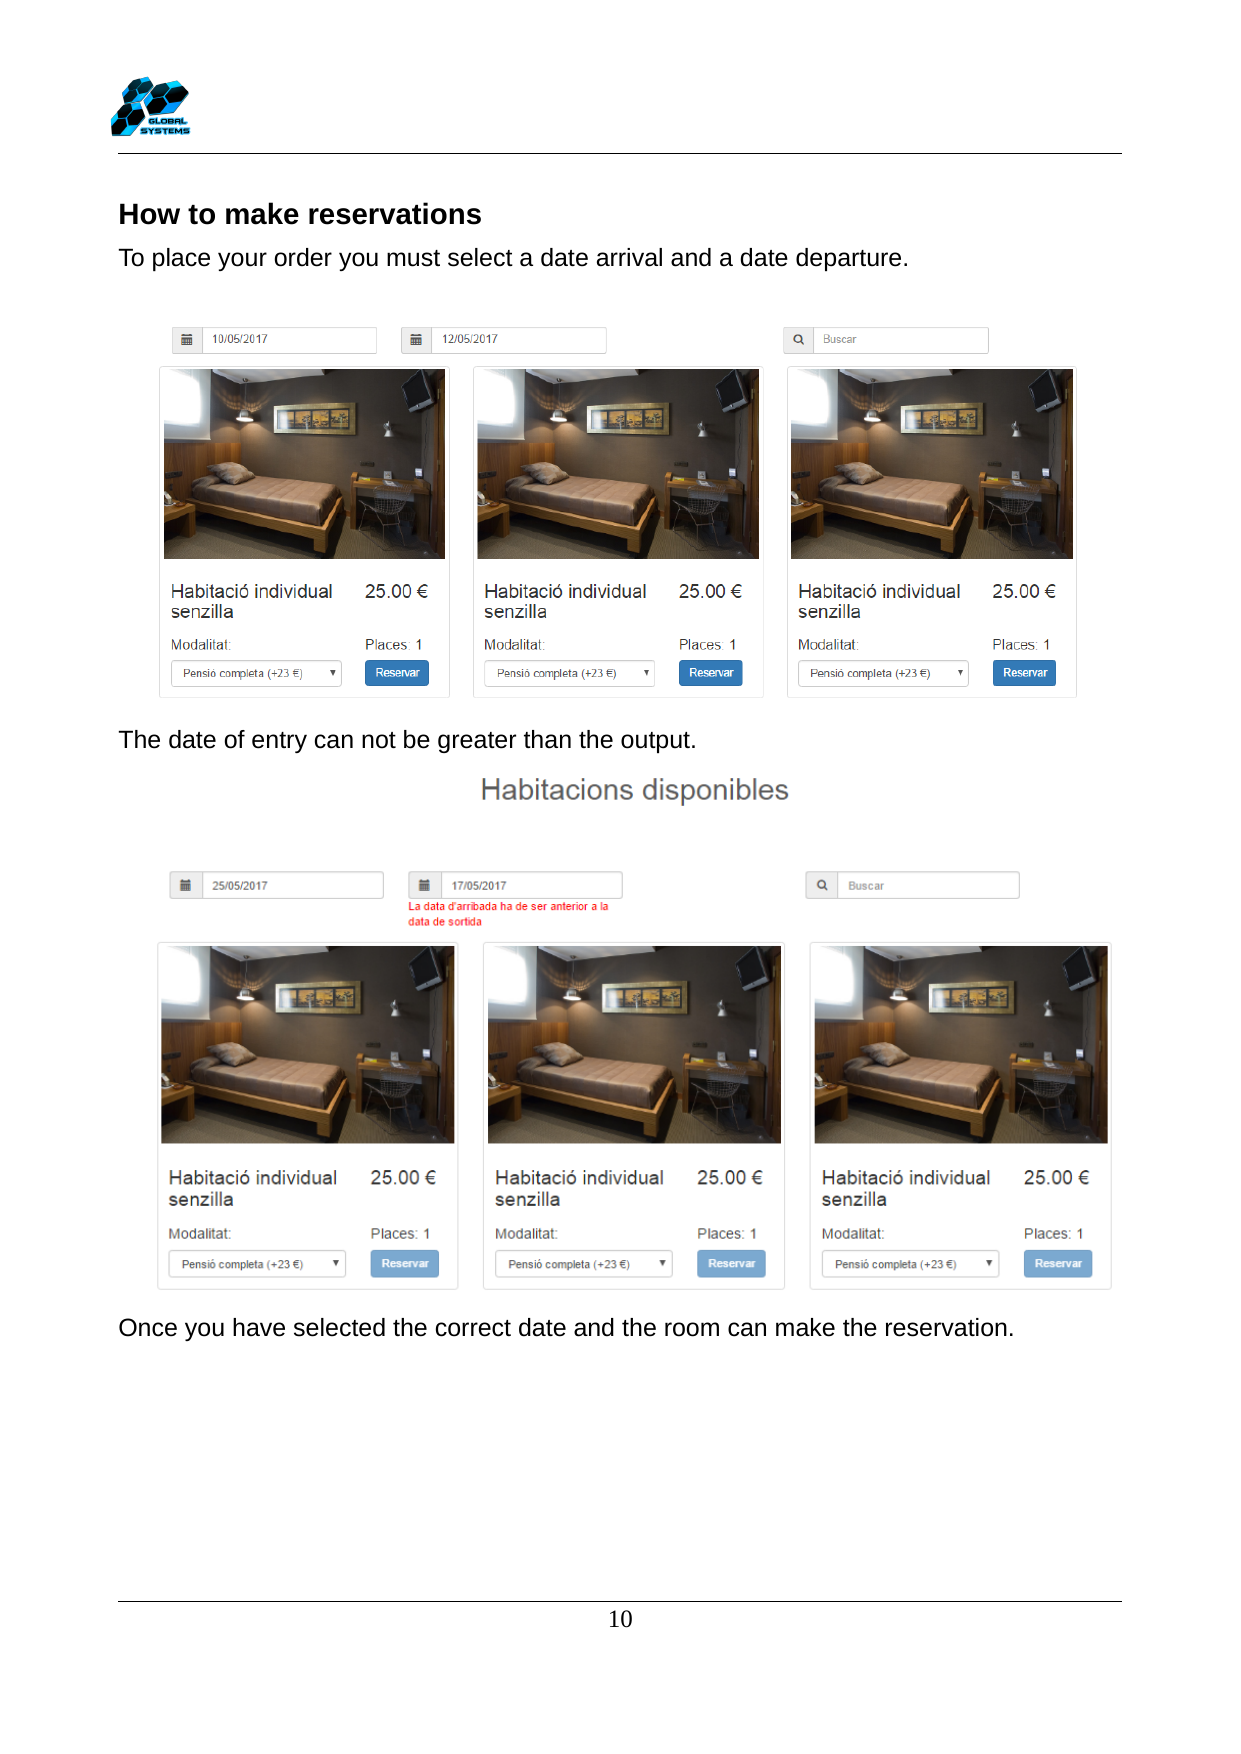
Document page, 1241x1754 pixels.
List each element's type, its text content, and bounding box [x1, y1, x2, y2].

text To place your order you must select a date arrival and a date departure. [118, 243, 1122, 272]
text Once you have selected the correct date and the room can make the reservation. [118, 783, 1122, 1341]
picture [118, 300, 1123, 711]
subtitle How to make reservations [118, 197, 1122, 231]
picture [107, 61, 194, 148]
picture [143, 771, 1124, 1299]
text The date of entry can not be greater than the output. [118, 711, 1122, 754]
